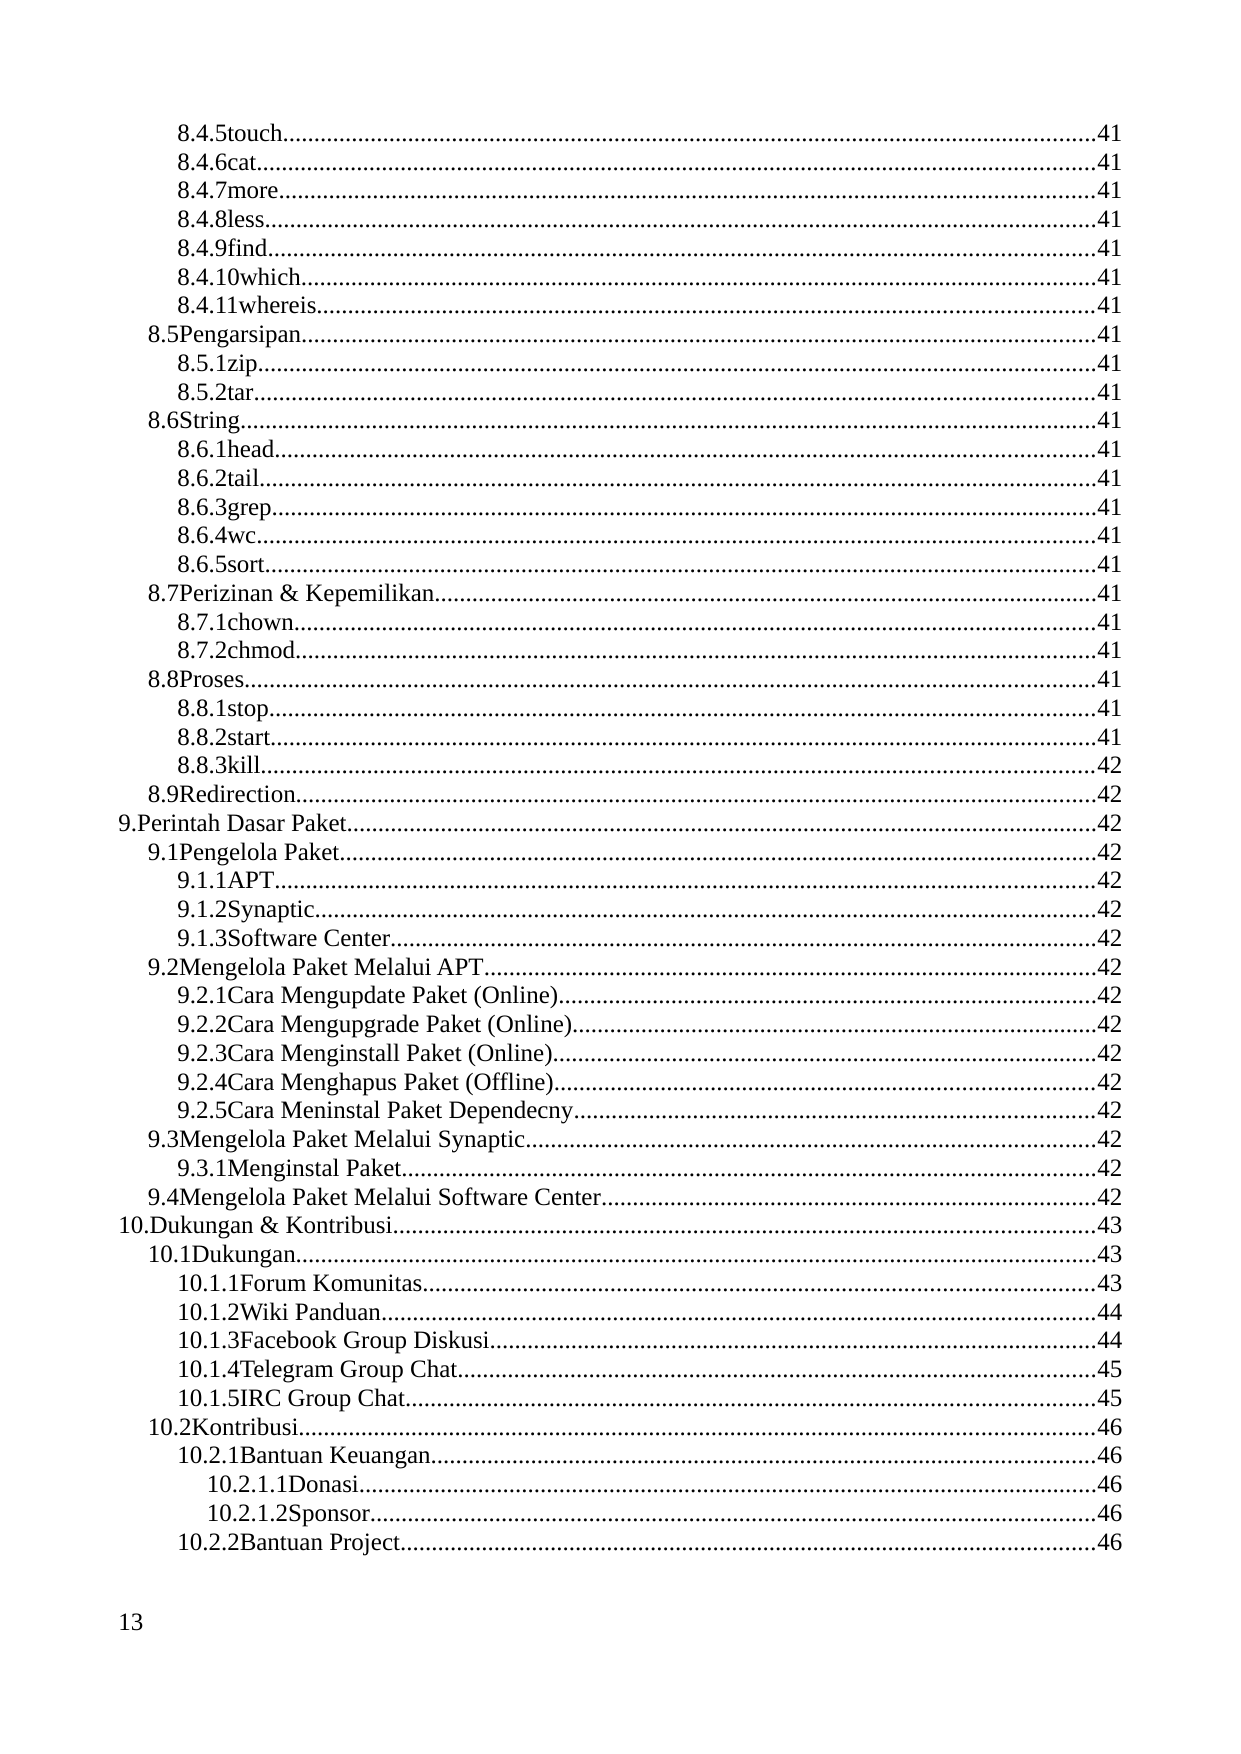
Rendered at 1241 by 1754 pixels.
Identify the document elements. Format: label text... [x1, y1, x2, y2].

text 10.Dukungan & Kontribusi 43 [118, 1211, 1122, 1239]
text 8.5.1zip 41 [177, 348, 1122, 377]
text 8.8.1stop 41 [177, 693, 1122, 722]
text 10.1Dukungan 43 [148, 1239, 1122, 1268]
text 10.2.1.2Sponsor 46 [207, 1498, 1122, 1527]
text 8.4.10which 41 [177, 262, 1122, 291]
text 8.6.3grep 41 [177, 492, 1122, 521]
text 10.1.4Telegram Group Chat 45 [177, 1354, 1122, 1383]
text 9.3Mengelola Paket Melalui Synaptic 42 [148, 1124, 1122, 1153]
text 9.1.1APT 42 [177, 866, 1122, 894]
text 8.7.1chown 41 [177, 607, 1122, 636]
text 8.7.2chmod 41 [177, 636, 1122, 664]
text 9.1Pengelola Paket 42 [148, 837, 1122, 866]
text 9.1.3Software Center 42 [177, 923, 1122, 952]
text 9.4Mengelola Paket Melalui Software Center 42 [148, 1182, 1122, 1211]
text 8.6.2tail 41 [177, 463, 1122, 492]
text 8.6.1head 41 [177, 434, 1122, 463]
text 8.6.4wc 41 [177, 521, 1122, 549]
text 10.1.2Wiki Panduan 44 [177, 1297, 1122, 1326]
text 8.4.7more 41 [177, 176, 1122, 204]
text 8.7Perizinan & Kepemilikan 41 [148, 578, 1122, 607]
text 8.6.5sort 41 [177, 549, 1122, 578]
text 9.2.1Cara Mengupdate Paket (Online) 42 [177, 981, 1122, 1009]
text 8.9Redirection 42 [148, 779, 1122, 808]
text 9.Perintah Dasar Paket 42 [118, 808, 1122, 837]
text 9.3.1Menginstal Paket 42 [177, 1153, 1122, 1182]
text 10.1.5IRC Group Chat 45 [177, 1383, 1122, 1412]
text 9.2.4Cara Menghapus Paket (Offline) 42 [177, 1067, 1122, 1096]
text 8.6String 41 [148, 406, 1122, 434]
text 8.5Pengarsipan 41 [148, 319, 1122, 348]
text 9.1.2Synaptic 42 [177, 894, 1122, 923]
text 8.4.11whereis 41 [177, 291, 1122, 319]
text 10.2.1Bantuan Keuangan 46 [177, 1441, 1122, 1469]
text 9.2.5Cara Meninstal Paket Dependecny 42 [177, 1096, 1122, 1124]
text 8.8.2start 41 [177, 722, 1122, 751]
text 8.5.2tar 41 [177, 377, 1122, 406]
text 9.2Mengelola Paket Melalui APT 42 [148, 952, 1122, 981]
text 10.1.3Facebook Group Diskusi 44 [177, 1326, 1122, 1354]
text 9.2.3Cara Menginstall Paket (Online) 42 [177, 1038, 1122, 1067]
text 8.4.9find 41 [177, 233, 1122, 262]
text 10.2.2Bantuan Project 46 [177, 1527, 1122, 1556]
text 10.2Kontribusi 46 [148, 1412, 1122, 1441]
text 8.4.6cat 41 [177, 147, 1122, 176]
text 8.4.8less 41 [177, 204, 1122, 233]
text 8.8Proses 41 [148, 664, 1122, 693]
text 8.4.5touch 41 [177, 118, 1122, 147]
text 10.1.1Forum Komunitas 43 [177, 1268, 1122, 1297]
text 8.8.3kill 42 [177, 751, 1122, 779]
text 9.2.2Cara Mengupgrade Paket (Online) 42 [177, 1009, 1122, 1038]
text 10.2.1.1Donasi 46 [207, 1469, 1122, 1498]
